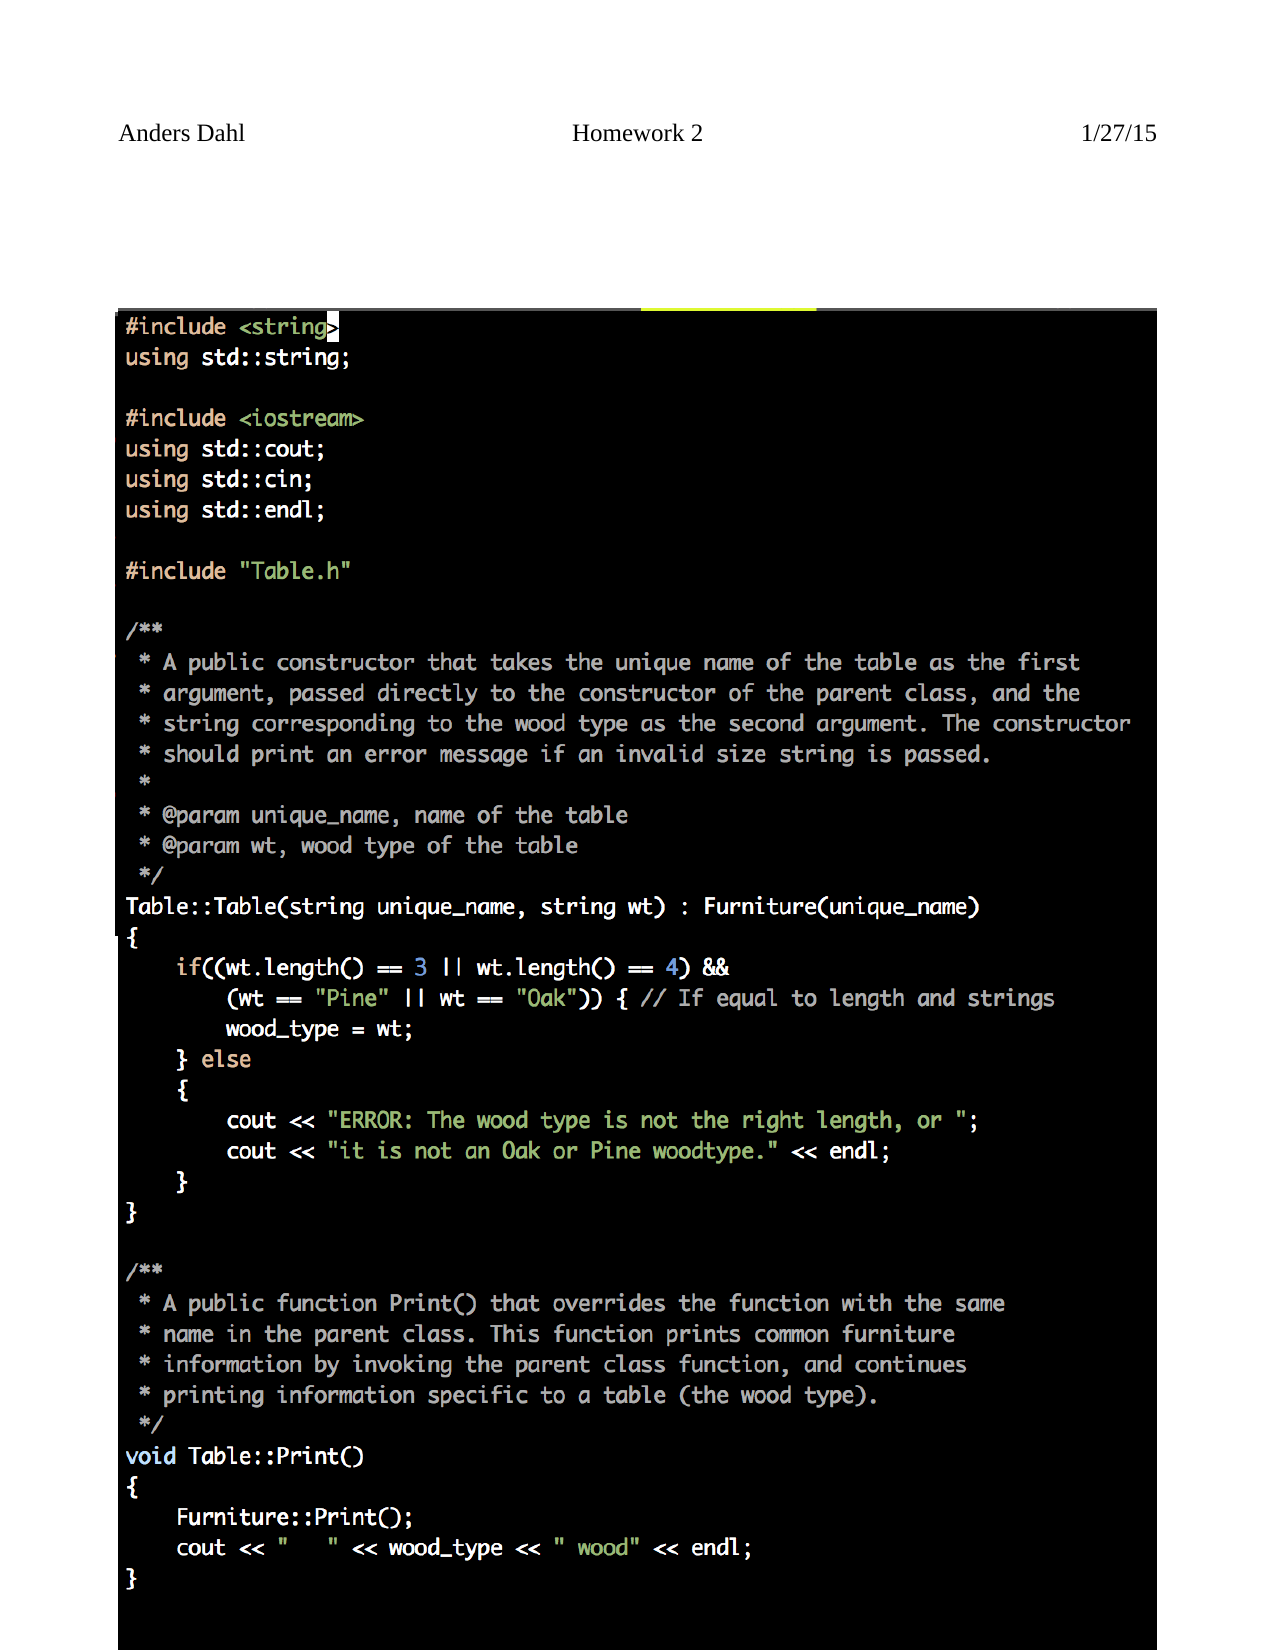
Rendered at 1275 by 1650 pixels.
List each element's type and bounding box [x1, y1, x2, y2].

picture [115, 308, 1157, 1650]
